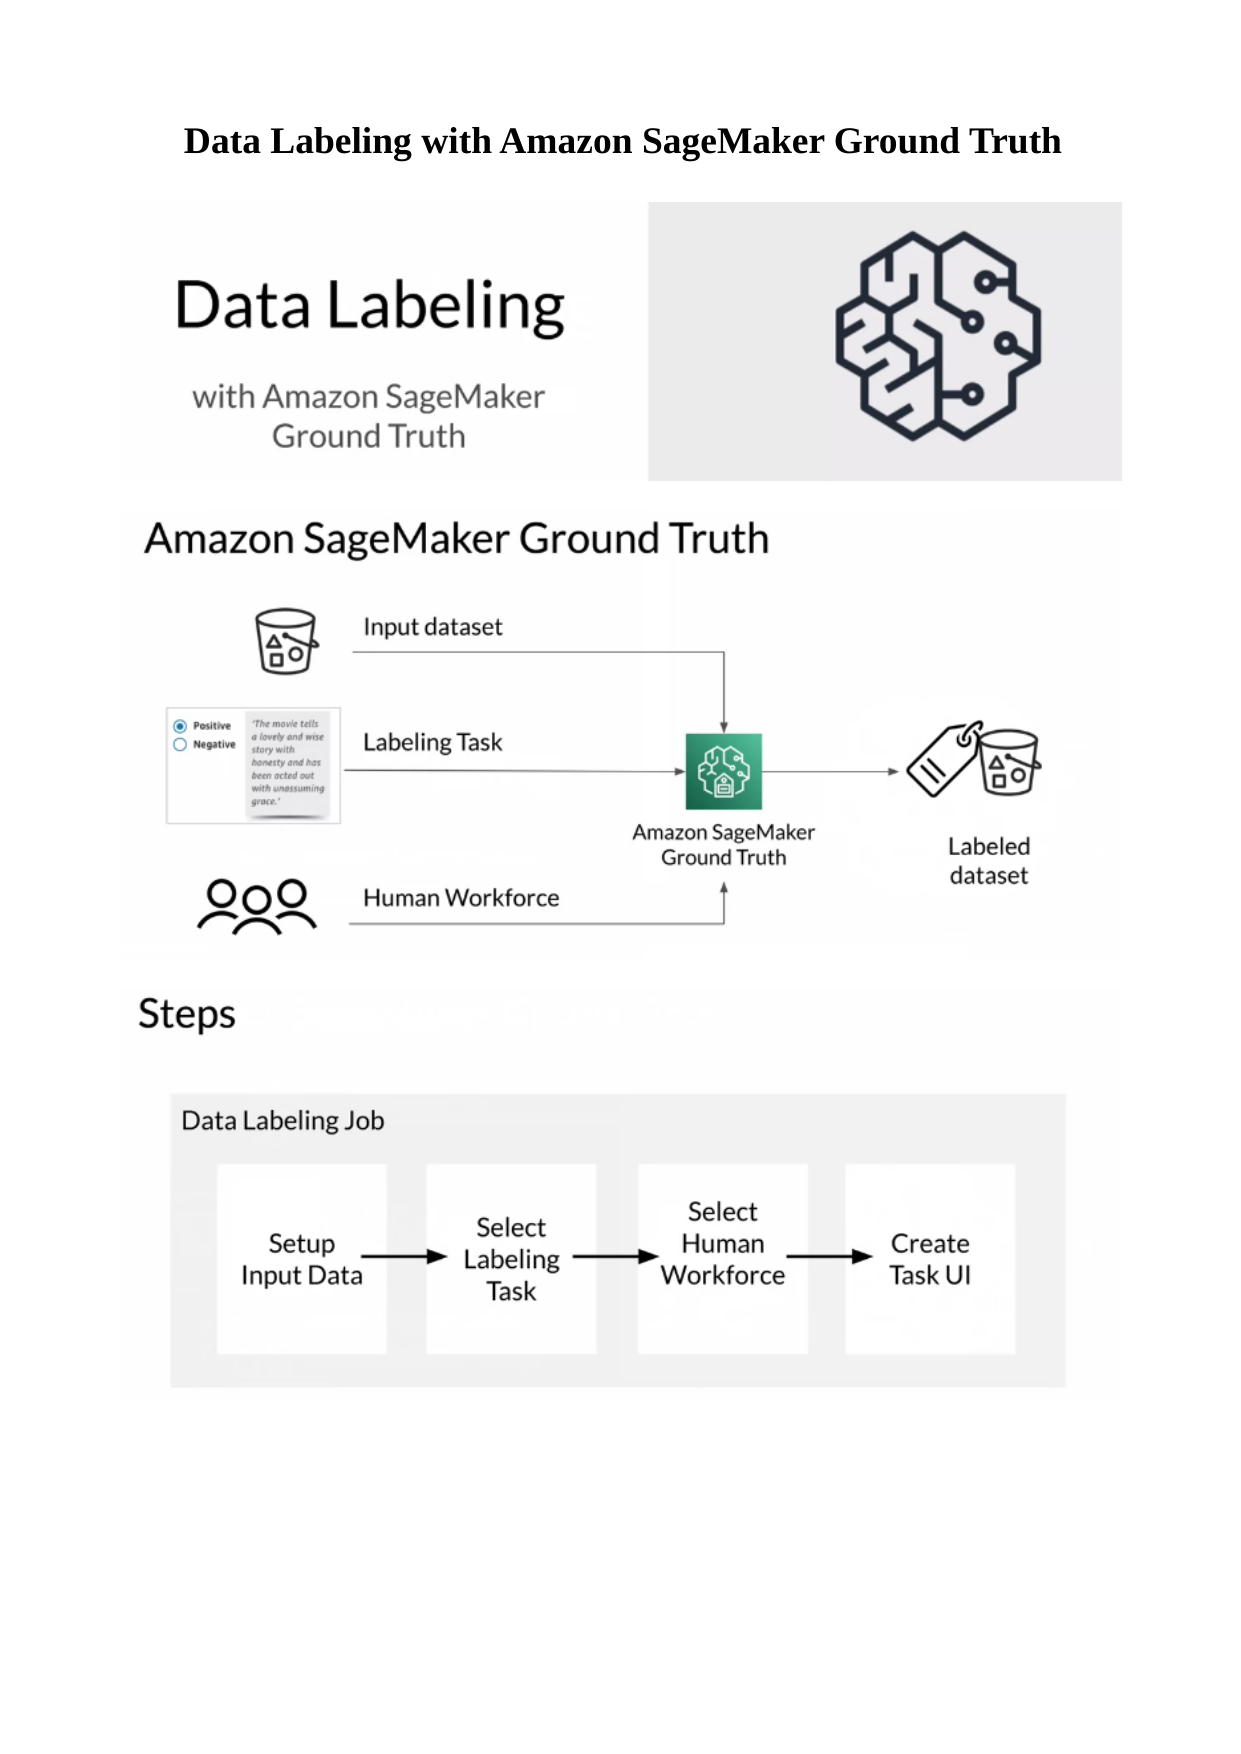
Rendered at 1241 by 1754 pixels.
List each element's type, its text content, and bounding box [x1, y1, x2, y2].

subtitle Data Labeling with Amazon SageMaker Ground Truth [118, 118, 1122, 161]
picture [118, 202, 1123, 481]
picture [118, 508, 1123, 960]
picture [118, 988, 1123, 1402]
